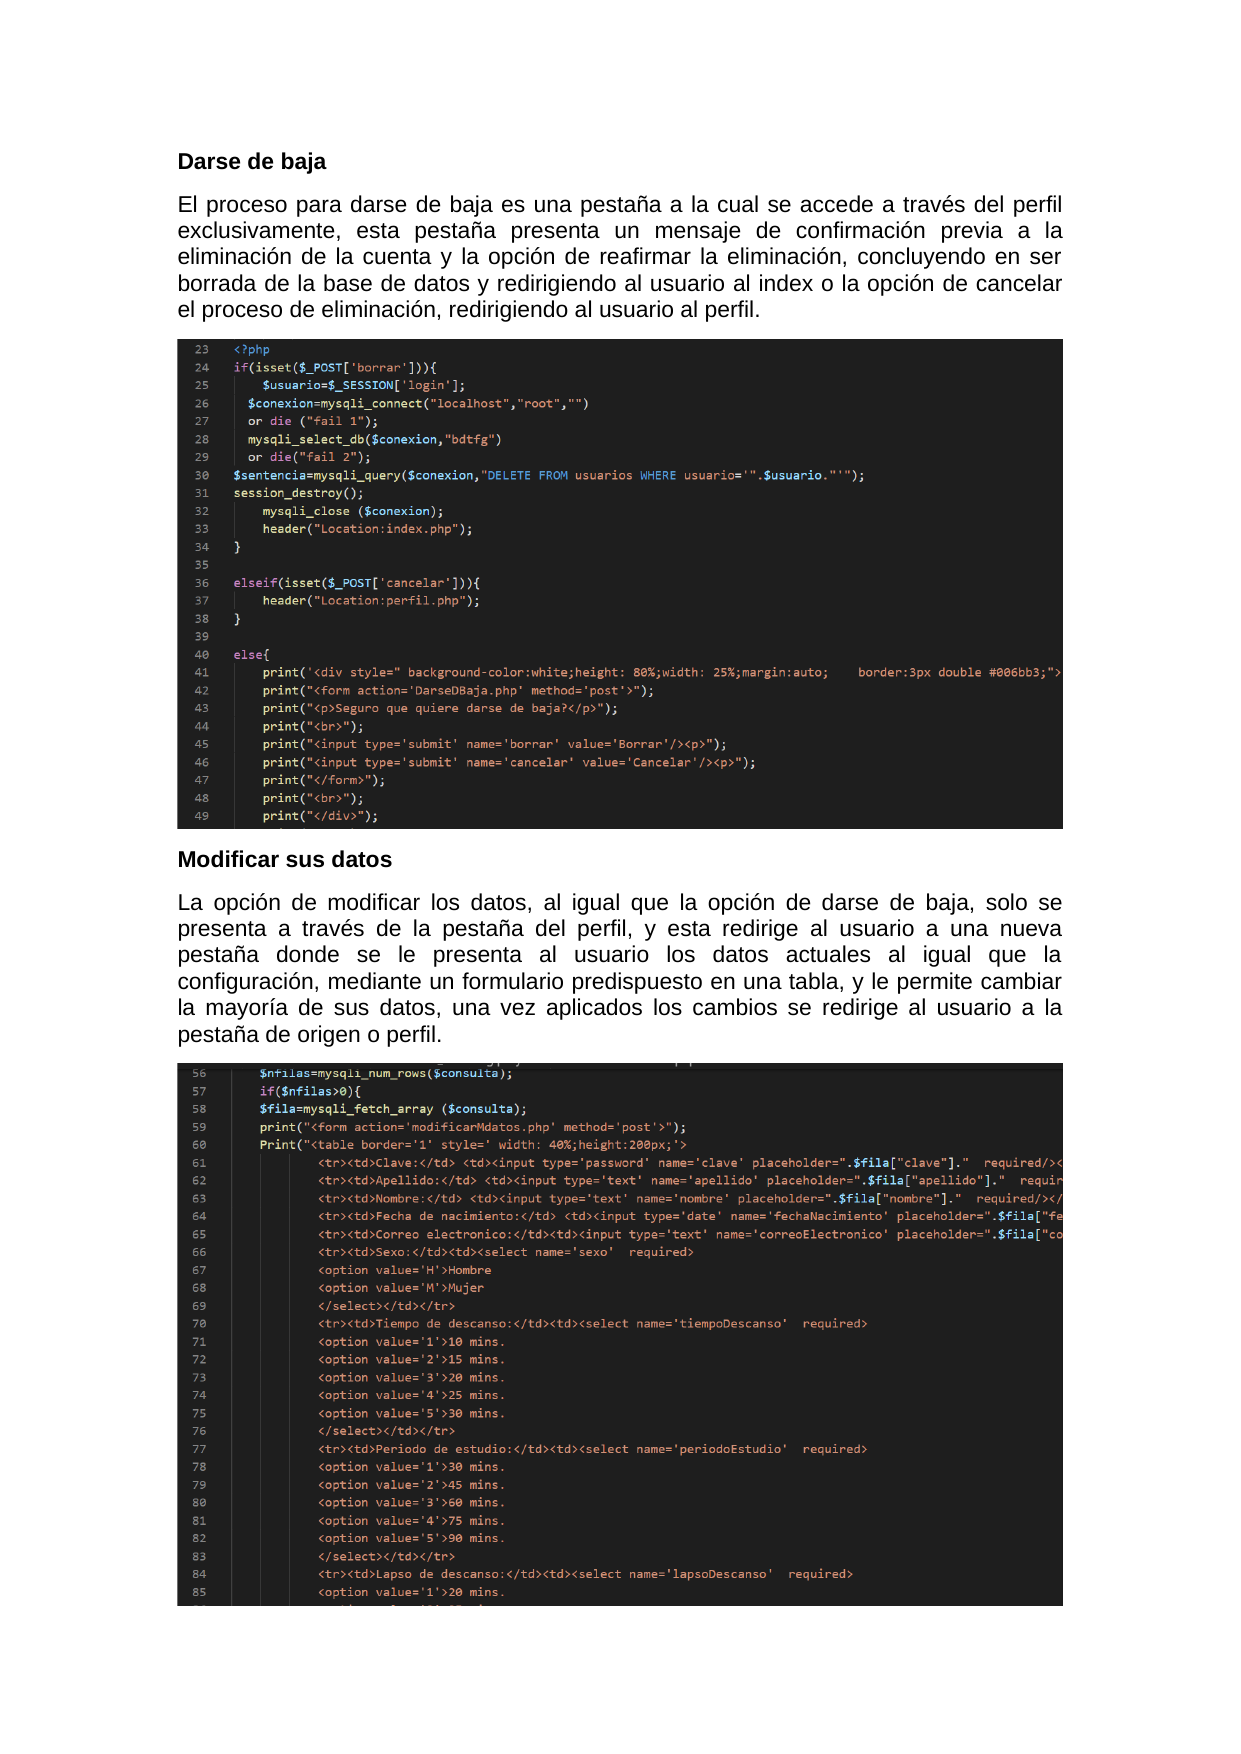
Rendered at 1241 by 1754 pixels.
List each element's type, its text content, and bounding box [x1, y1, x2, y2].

text Modificar sus datos [177, 846, 1063, 872]
text La opción de modificar los datos, al igual que la opción de darse de baja, solo se presenta a través de la pestaña del perfil, y esta redirige al usuario a una nueva pestaña donde se le presenta al usuario los datos actuales al igual que la configuración, mediante un formulario predispuesto en una tabla, y le permite cambiar la mayoría de sus datos, una vez aplicados los cambios se redirige al usuario a la pestaña de origen o perfil. [177, 889, 1063, 1047]
text Darse de baja [177, 148, 1063, 174]
text El proceso para darse de baja es una pestaña a la cual se accede a través del perfil exclusivamente, esta pestaña presenta un mensaje de confirmación previa a la eliminación de la cuenta y la opción de reafirmar la eliminación, concluyendo en ser borrada de la base de datos y redirigiendo al usuario al index o la opción de cancelar el proceso de eliminación, redirigiendo al usuario al perfil. [177, 191, 1063, 322]
